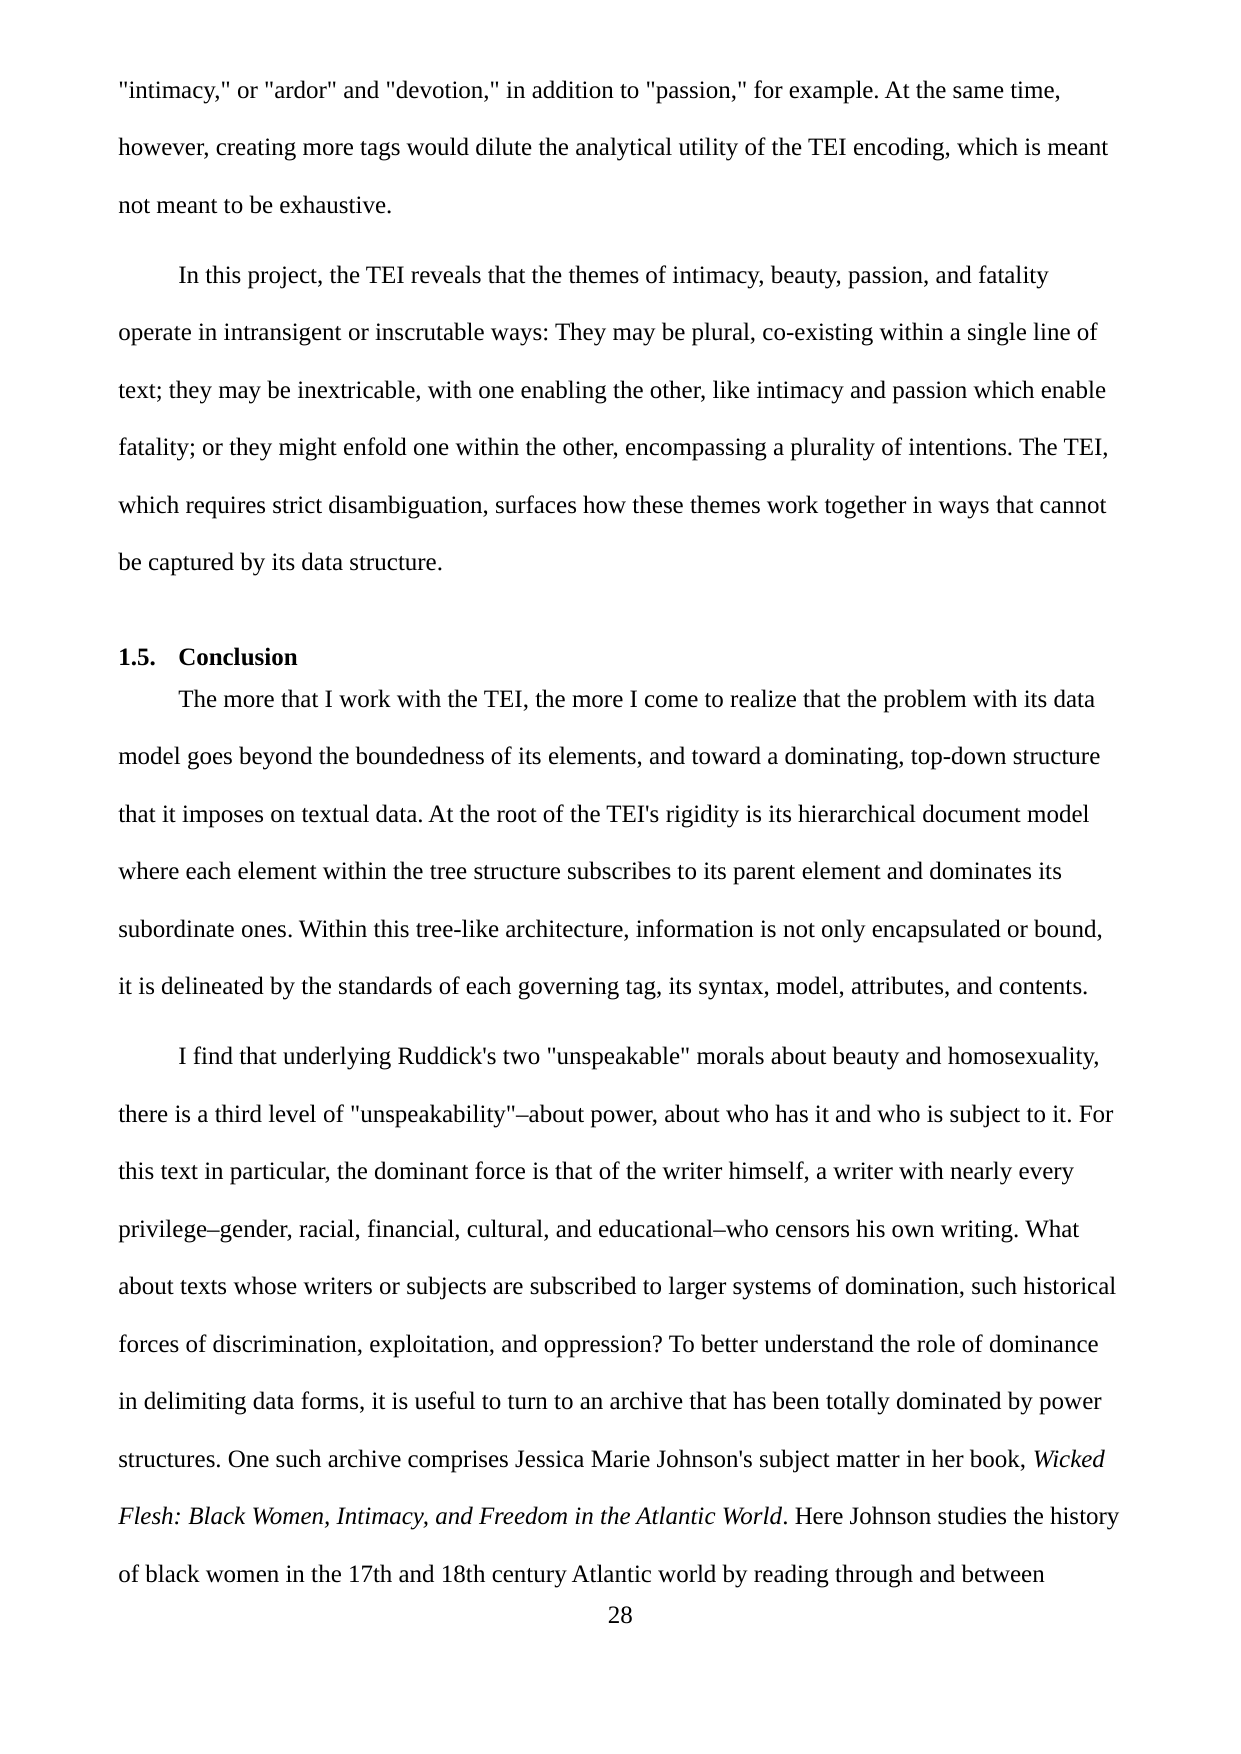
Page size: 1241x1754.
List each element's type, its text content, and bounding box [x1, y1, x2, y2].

text The more that I work with the TEI, the more I come to realize that the problem with its data model goes beyond the boundedness of its elements, and toward a dominating, top-down structure that it imposes on textual data. At the root of the TEI's rigidity is its hierarchical document model where each element within the tree structure subscribes to its parent element and dominates its subordinate ones. Within this tree-like architecture, information is not only encapsulated or bound, it is delineated by the standards of each governing tag, its syntax, model, attributes, and contents. [118, 684, 1122, 1000]
subtitle Conclusion [118, 642, 1122, 671]
text "intimacy," or "ardor" and "devotion," in addition to "passion," for example. At the same time, however, creating more tags would dilute the analytical utility of the TEI encoding, which is meant not meant to be exhaustive. [118, 75, 1122, 219]
text In this project, the TEI reveals that the themes of intimacy, beauty, passion, and fatality operate in intransigent or inscrutable ways: They may be plural, co-existing within a single line of text; they may be inextricable, with one enabling the other, like intimacy and passion which enable fatality; or they might enfold one within the other, encompassing a plurality of intentions. The TEI, which requires strict disambiguation, surfaces how these themes work together in ways that cannot be captured by its data structure. [118, 260, 1122, 576]
text I find that underlying Ruddick's two "unspeakable" morals about beauty and homosexuality, there is a third level of "unspeakability"–about power, about who has it and who is subject to it. For this text in particular, the dominant force is that of the writer himself, a writer with nearly every privilege–gender, racial, financial, cultural, and educational–who censors his own writing. What about texts whose writers or subjects are subscribed to larger systems of domination, such historical forces of discrimination, exploitation, and oppression? To better understand the role of dominance in delimiting data forms, it is useful to turn to an archive that has been totally dominated by power structures. One such archive comprises Jessica Marie Johnson's subject matter in her book, Wicked Flesh: Black Women, Intimacy, and Freedom in the Atlantic World. Here Johnson studies the history of black women in the 17th and 18th century Atlantic world by reading through and between [118, 1041, 1122, 1587]
